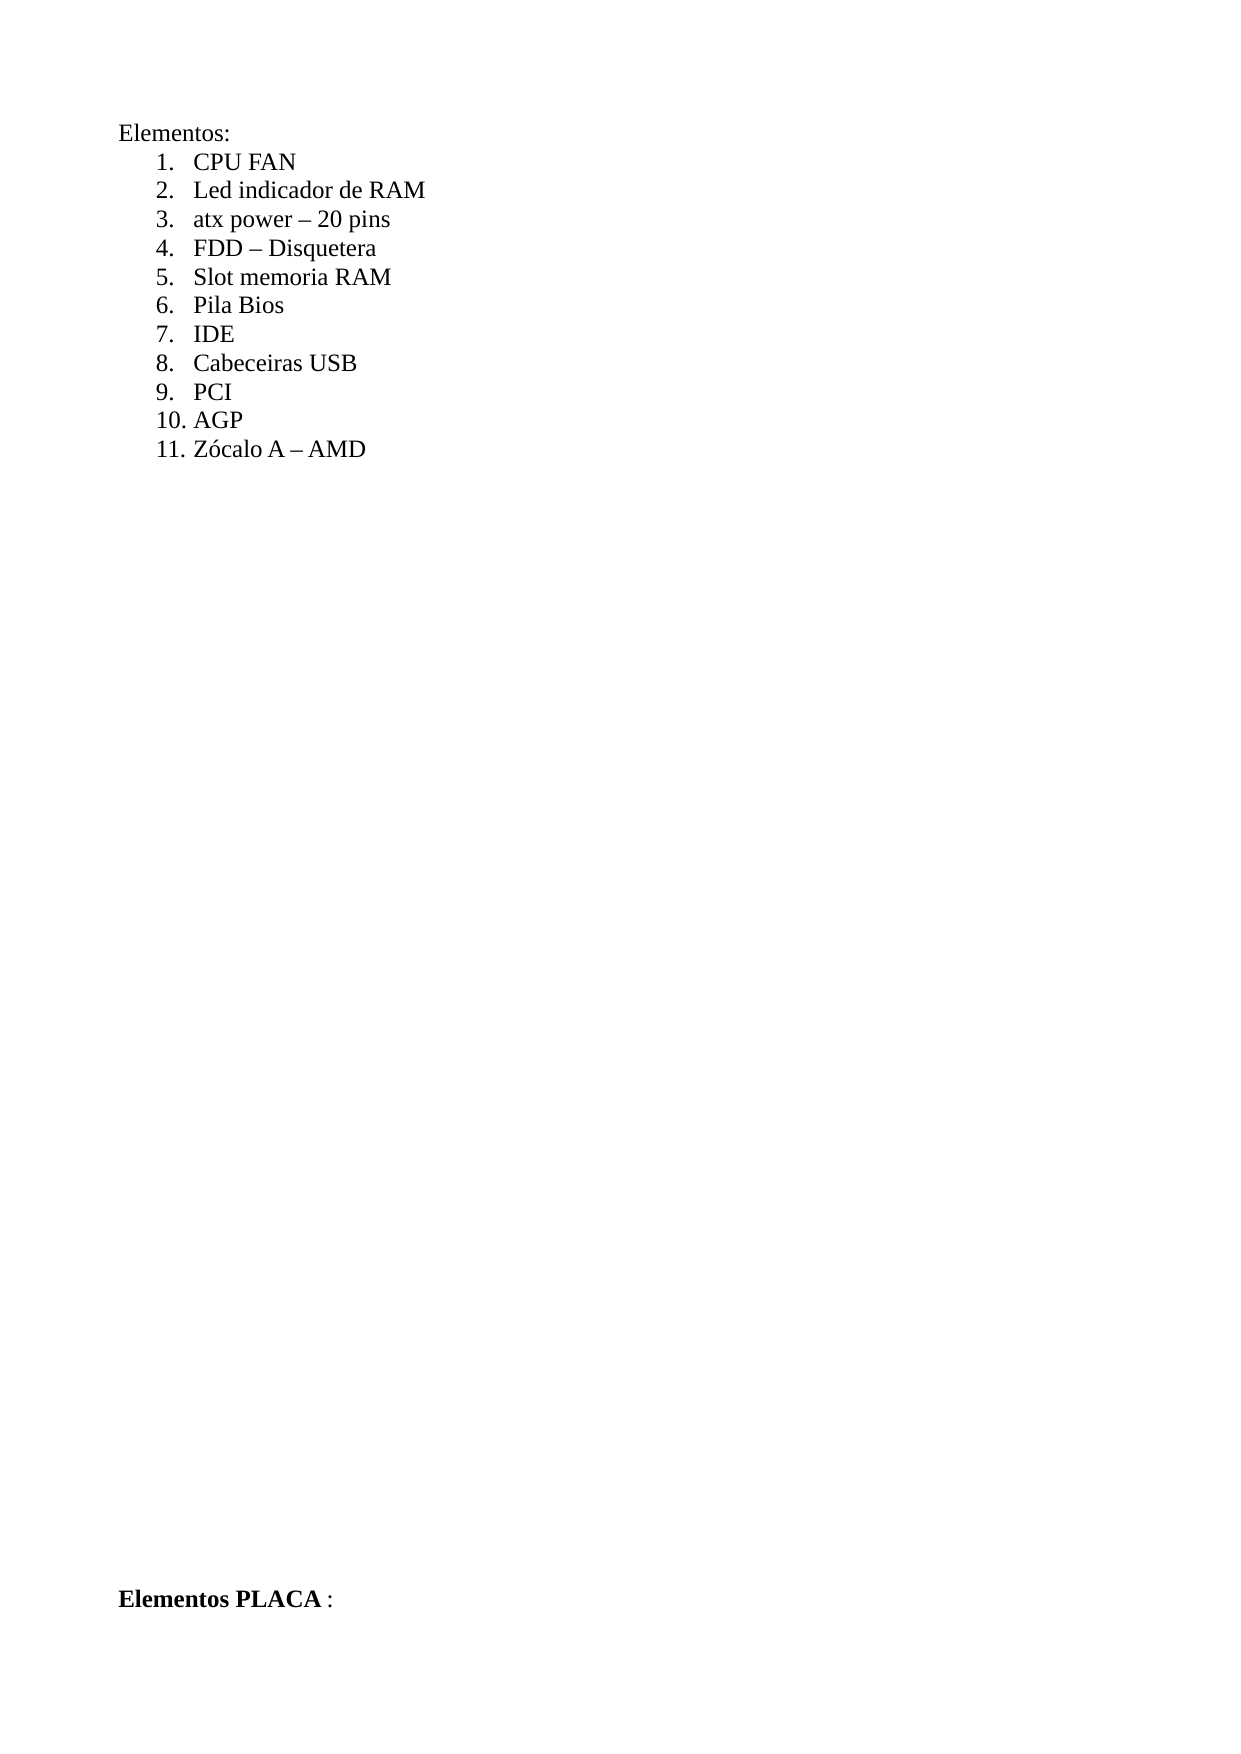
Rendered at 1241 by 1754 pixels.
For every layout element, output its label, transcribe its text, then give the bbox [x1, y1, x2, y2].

list CPU FAN [156, 147, 1122, 176]
list atx power – 20 pins [156, 204, 1122, 233]
list Led indicador de RAM [156, 176, 1122, 204]
list Pila Bios [156, 291, 1122, 319]
list PCI [156, 377, 1122, 406]
list Cabeceiras USB [156, 348, 1122, 377]
list Zócalo A – AMD [156, 434, 1122, 463]
list AGP [156, 406, 1122, 434]
list FDD – Disquetera [156, 233, 1122, 262]
list IDE [156, 319, 1122, 348]
text Elementos PLACA : [118, 1584, 1122, 1613]
text Elementos: [118, 118, 1122, 147]
list Slot memoria RAM [156, 262, 1122, 291]
